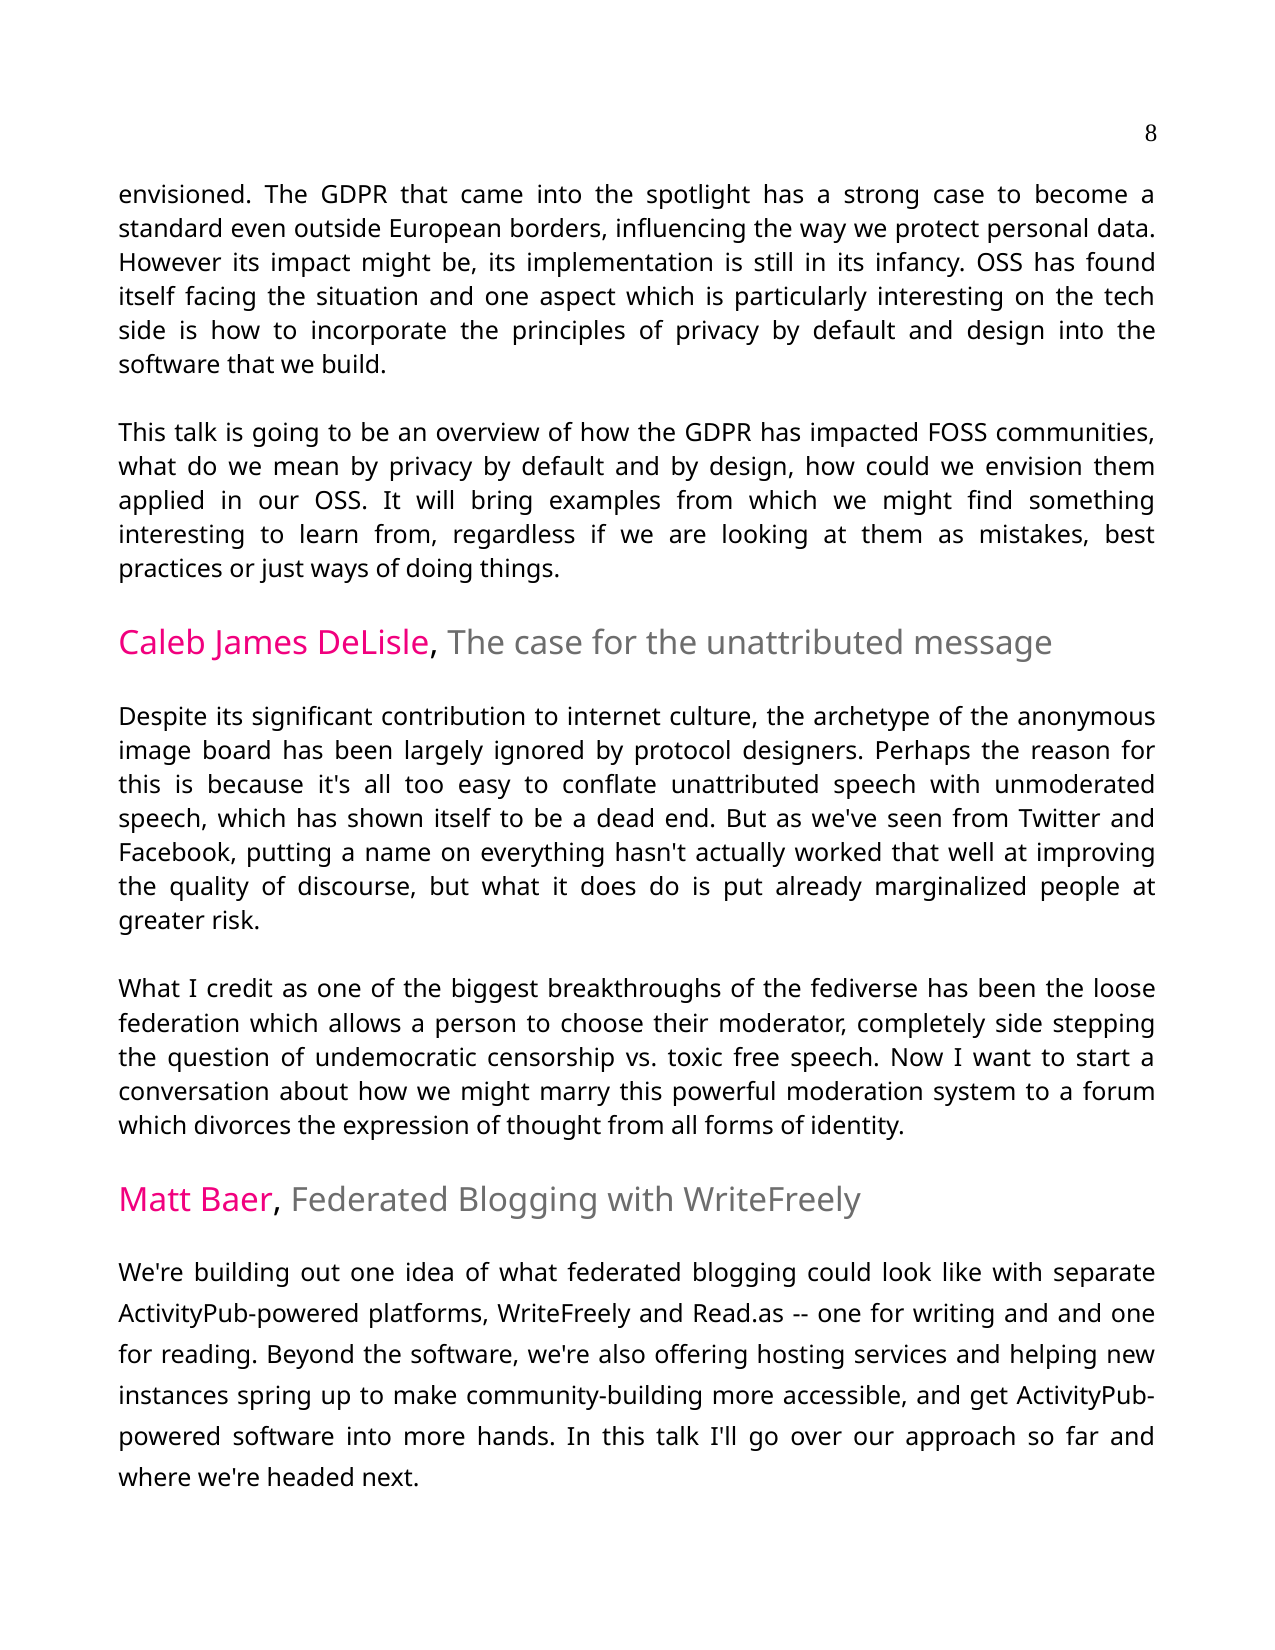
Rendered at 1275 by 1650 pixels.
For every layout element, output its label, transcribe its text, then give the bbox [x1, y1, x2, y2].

text We're building out one idea of what federated blogging could look like with separate ActivityPub-powered platforms, WriteFreely and Read.as -- one for writing and and one for reading. Beyond the software, we're also offering hosting services and helping new instances spring up to make community-building more accessible, and get ActivityPub-powered software into more hands. In this talk I'll go over our approach so far and where we're headed next. [118, 1255, 1157, 1493]
text What I credit as one of the biggest breakthroughs of the fediverse has been the loose federation which allows a person to choose their moderator, completely side stepping the question of undemocratic censorship vs. toxic free speech. Now I want to start a conversation about how we might marry this powerful moderation system to a forum which divorces the expression of thought from all forms of identity. [118, 937, 1157, 1141]
text Matt Baer, Federated Blogging with WriteFreely [118, 1176, 1157, 1221]
text This talk is going to be an overview of how the GDPR has impacted FOSS communities, what do we mean by privacy by default and by design, how could we envision them applied in our OSS. It will bring examples from which we might find something interesting to learn from, regardless if we are looking at them as mistakes, best practices or just ways of doing things. [118, 381, 1157, 585]
text Despite its significant contribution to internet culture, the archetype of the anonymous image board has been largely ignored by protocol designers. Perhaps the reason for this is because it's all too easy to conflate unattributed speech with unmoderated speech, which has shown itself to be a dead end. But as we've seen from Twitter and Facebook, putting a name on everything hasn't actually worked that well at improving the quality of discourse, but what it does do is put already marginalized people at greater risk. [118, 699, 1157, 937]
text envisioned. The GDPR that came into the spotlight has a strong case to become a standard even outside European borders, influencing the way we protect personal data. However its impact might be, its implementation is still in its infancy. OSS has found itself facing the situation and one aspect which is particularly interesting on the tech side is how to incorporate the principles of privacy by default and design into the software that we build. [118, 176, 1157, 381]
text Caleb James DeLisle, The case for the unattributed message [118, 619, 1157, 664]
